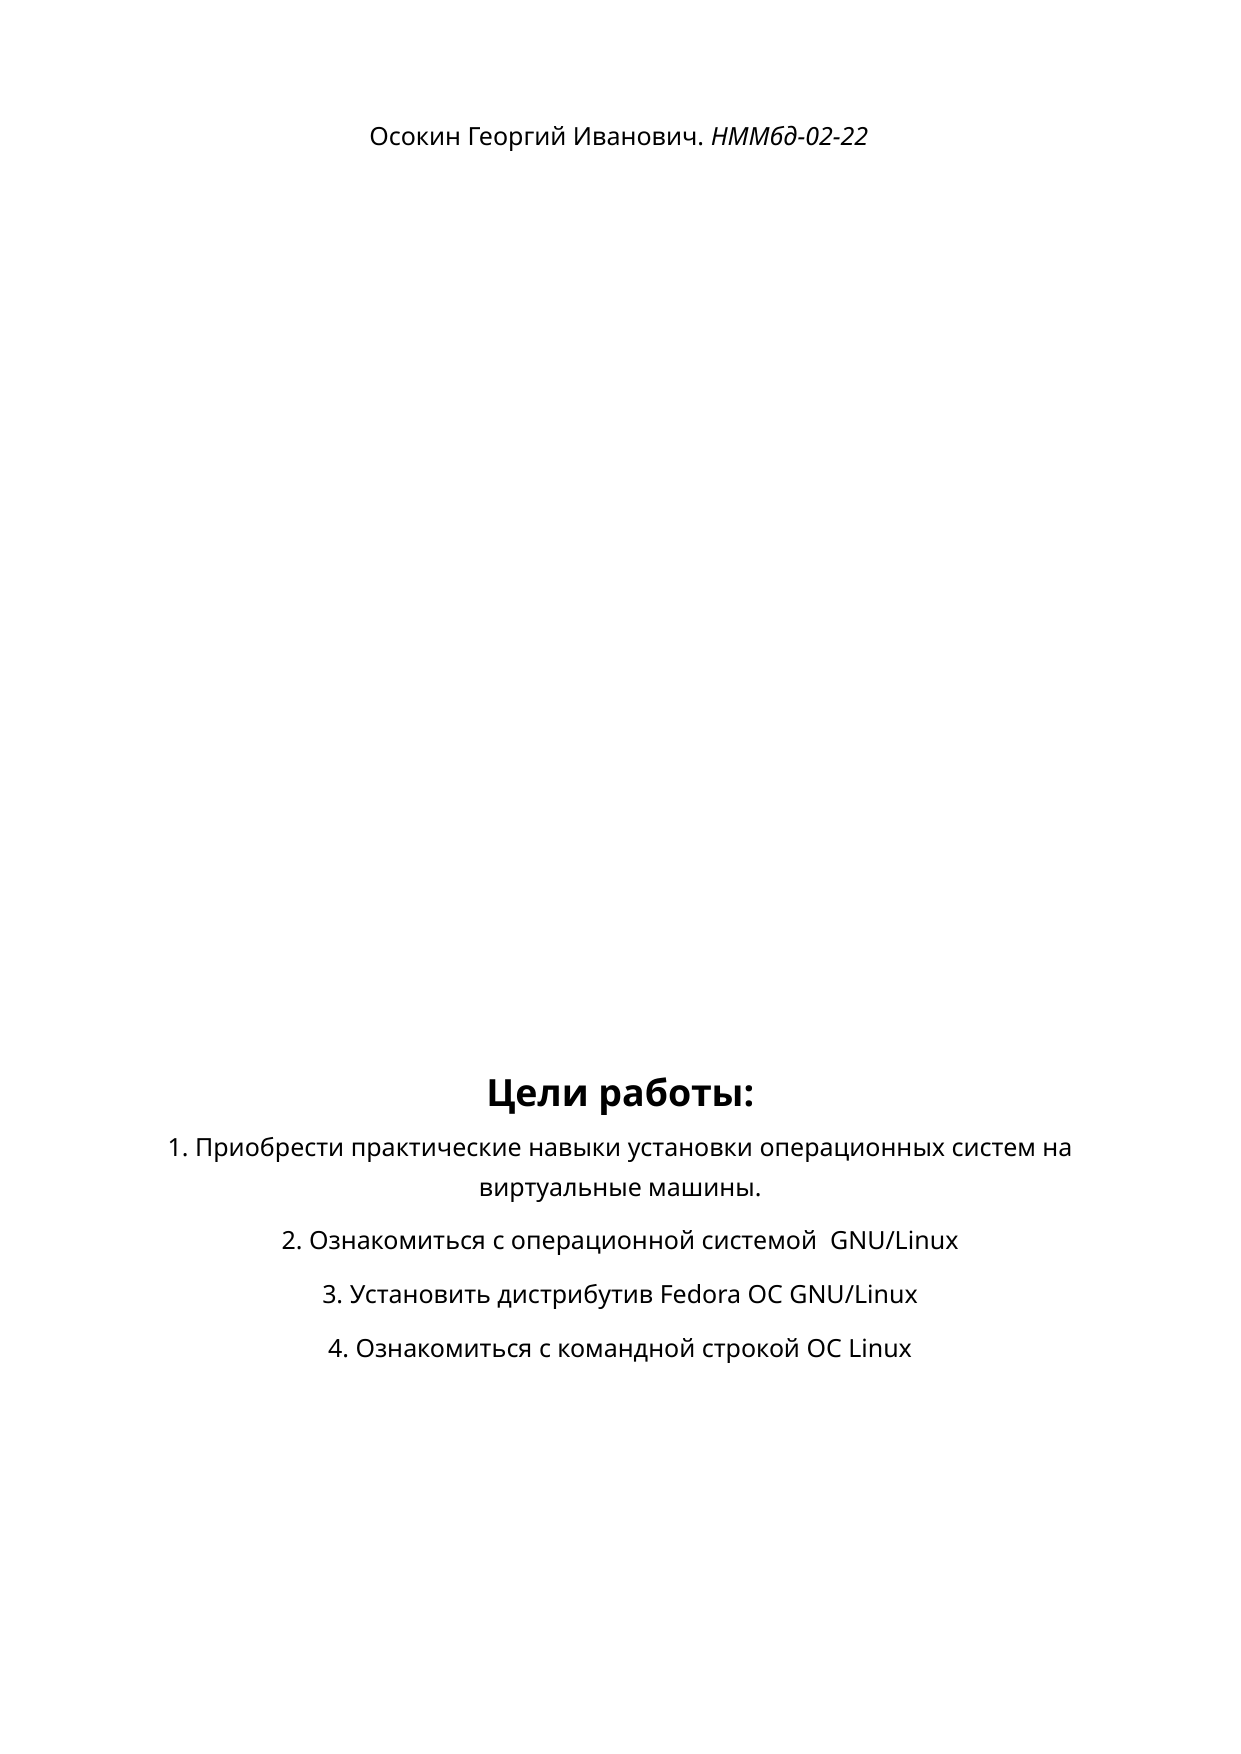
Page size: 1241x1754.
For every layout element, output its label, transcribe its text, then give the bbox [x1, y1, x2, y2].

text 4. Ознакомиться с командной строкой OC Linux [118, 1330, 1122, 1364]
text 3. Установить дистрибутив Fedora ОС GNU/Linux [118, 1277, 1122, 1311]
text Осокин Георгий Иванович. НММбд-02-22 [118, 118, 1122, 152]
text 2. Ознакомиться с операционной системой GNU/Linux [118, 1223, 1122, 1257]
subtitle Цели работы: [118, 1066, 1122, 1117]
text 1. Приобрести практические навыки установки операционных систем на виртуальные машины. [118, 1130, 1122, 1203]
